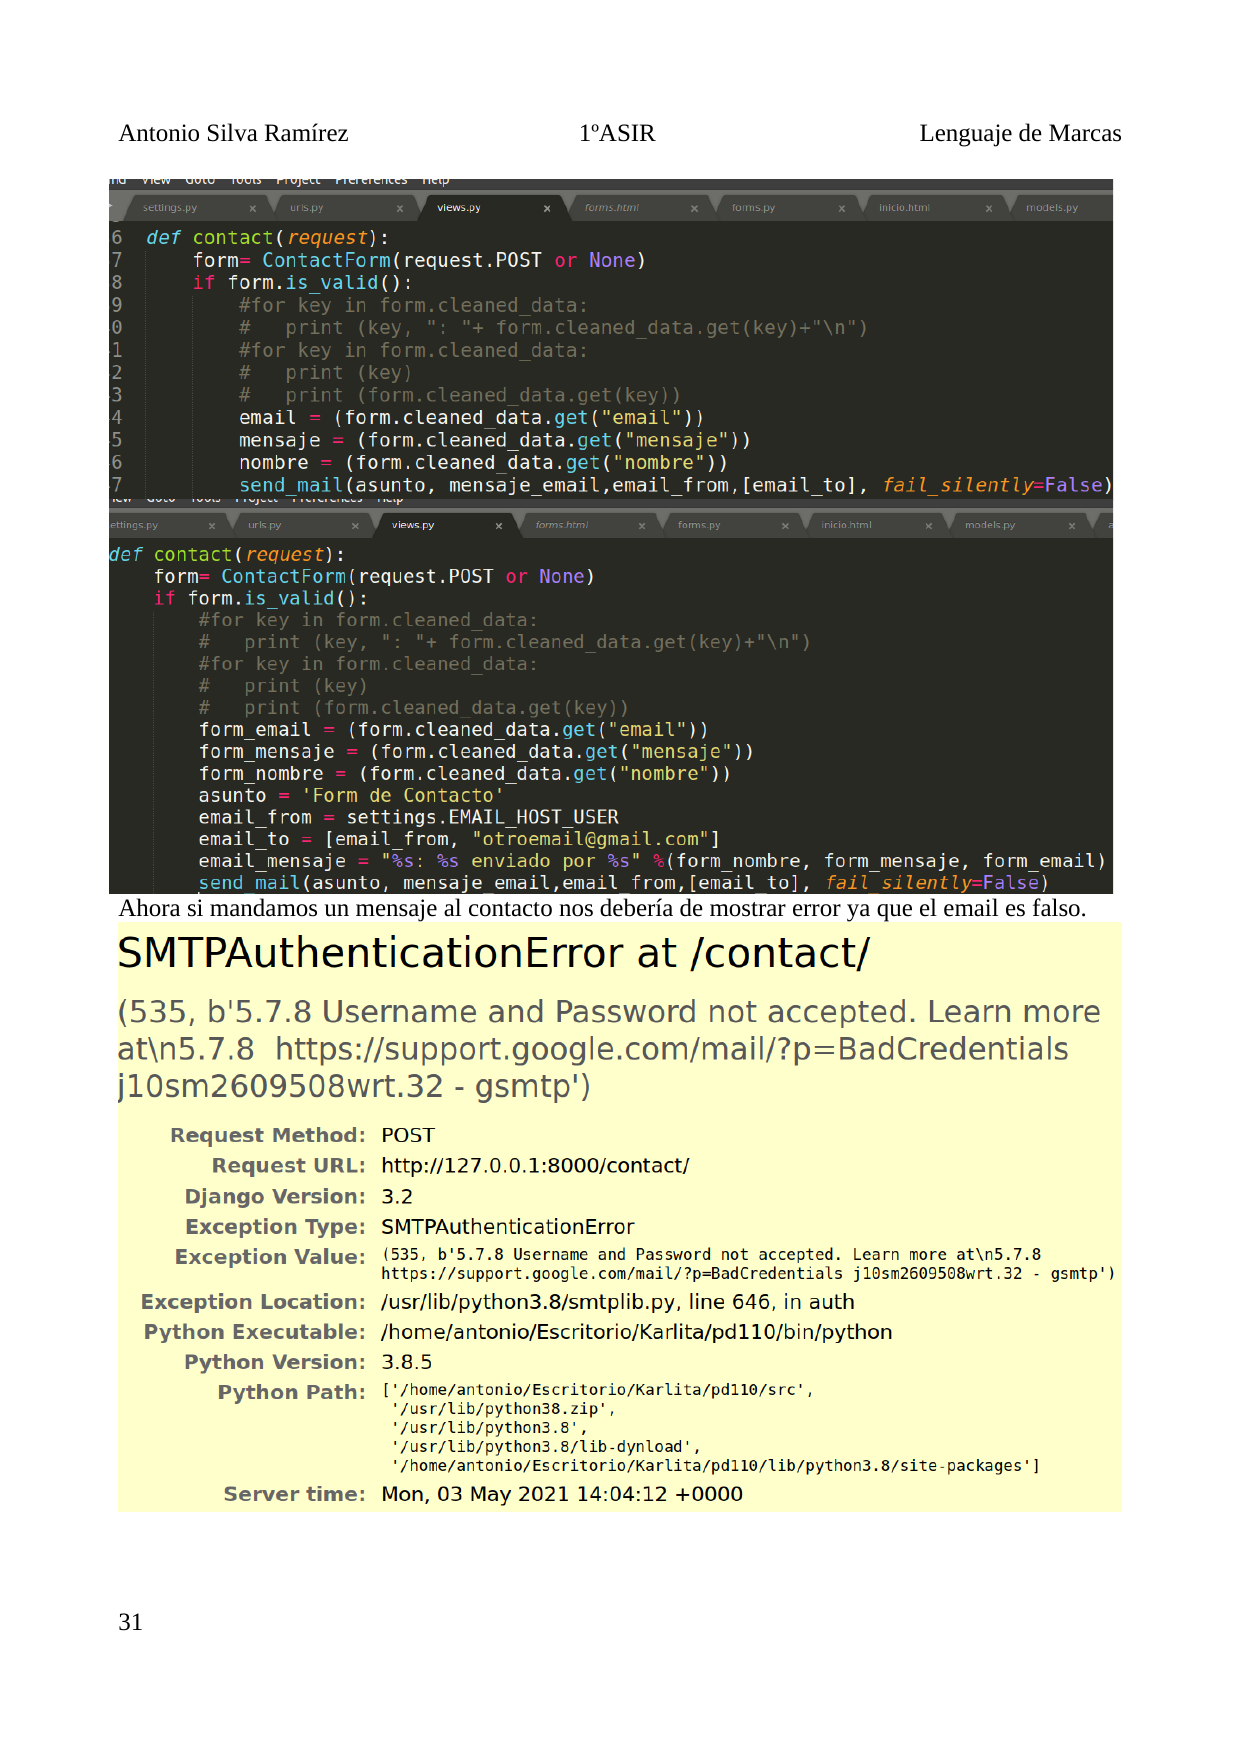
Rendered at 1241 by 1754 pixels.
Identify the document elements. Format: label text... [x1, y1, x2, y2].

picture [109, 179, 1114, 894]
text Ahora si mandamos un mensaje al contacto nos debería de mostrar error ya que el email es falso. [118, 176, 1122, 922]
picture [118, 922, 1123, 1512]
